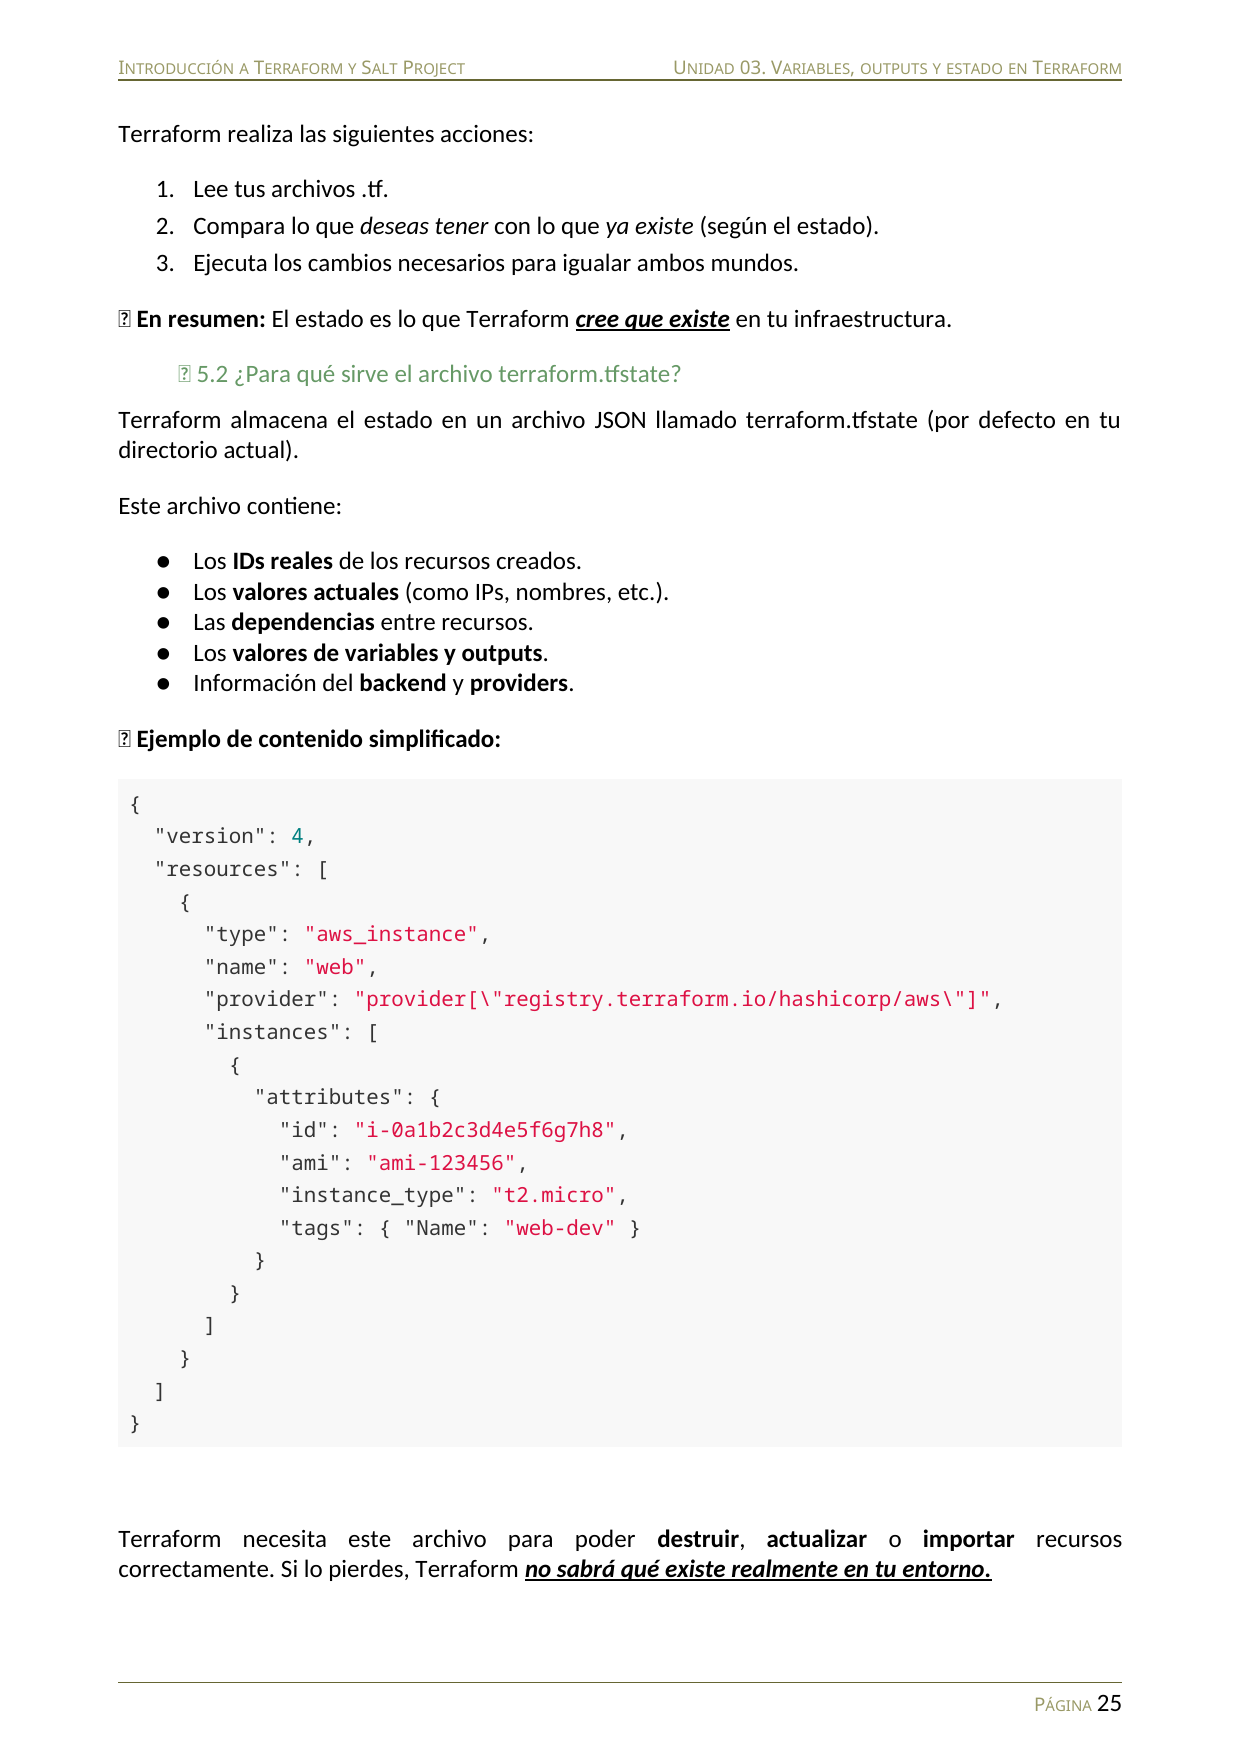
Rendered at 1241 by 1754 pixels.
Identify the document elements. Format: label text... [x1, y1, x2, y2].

list Las dependencias entre recursos. [156, 606, 1122, 637]
text Terraform necesita este archivo para poder destruir, actualizar o importar recursos correctamente. Si lo pierdes, Terraform no sabrá qué existe realmente en tu entorno. [118, 1523, 1122, 1584]
list Ejecuta los cambios necesarios para igualar ambos mundos. [156, 247, 1122, 278]
table_header { "version": 4, "resources": [ { "type": "aws_instance", "name": "web", "provider": "provider[\"registry.terraform.io/hashicorp/aws\"]", "instances": [ { "attributes": { "id": "i-0a1b2c3d4e5f6g7h8", "ami": "ami-123456", "instance_type": "t2.micro", "tags": { "Name": "web-dev" } } } ] } ] } [118, 779, 1122, 1447]
text Este archivo contiene: [118, 490, 1122, 520]
list Los IDs reales de los recursos creados. [156, 545, 1122, 576]
text Terraform almacena el estado en un archivo JSON llamado terraform.tfstate (por defecto en tu directorio actual). [118, 404, 1122, 465]
list Información del backend y providers. [156, 667, 1122, 698]
subtitle 📁 5.2 ¿Para qué sirve el archivo terraform.tfstate? [178, 358, 1122, 389]
text Terraform realiza las siguientes acciones: [118, 118, 1122, 148]
list Compara lo que deseas tener con lo que ya existe (según el estado). [156, 211, 1122, 241]
text 💬 En resumen: El estado es lo que Terraform cree que existe en tu infraestructura. [118, 303, 1122, 333]
list Lee tus archivos .tf. [156, 173, 1122, 204]
list Los valores actuales (como IPs, nombres, etc.). [156, 576, 1122, 606]
list Los valores de variables y outputs. [156, 637, 1122, 667]
text 📄 Ejemplo de contenido simplificado: [118, 723, 1122, 753]
